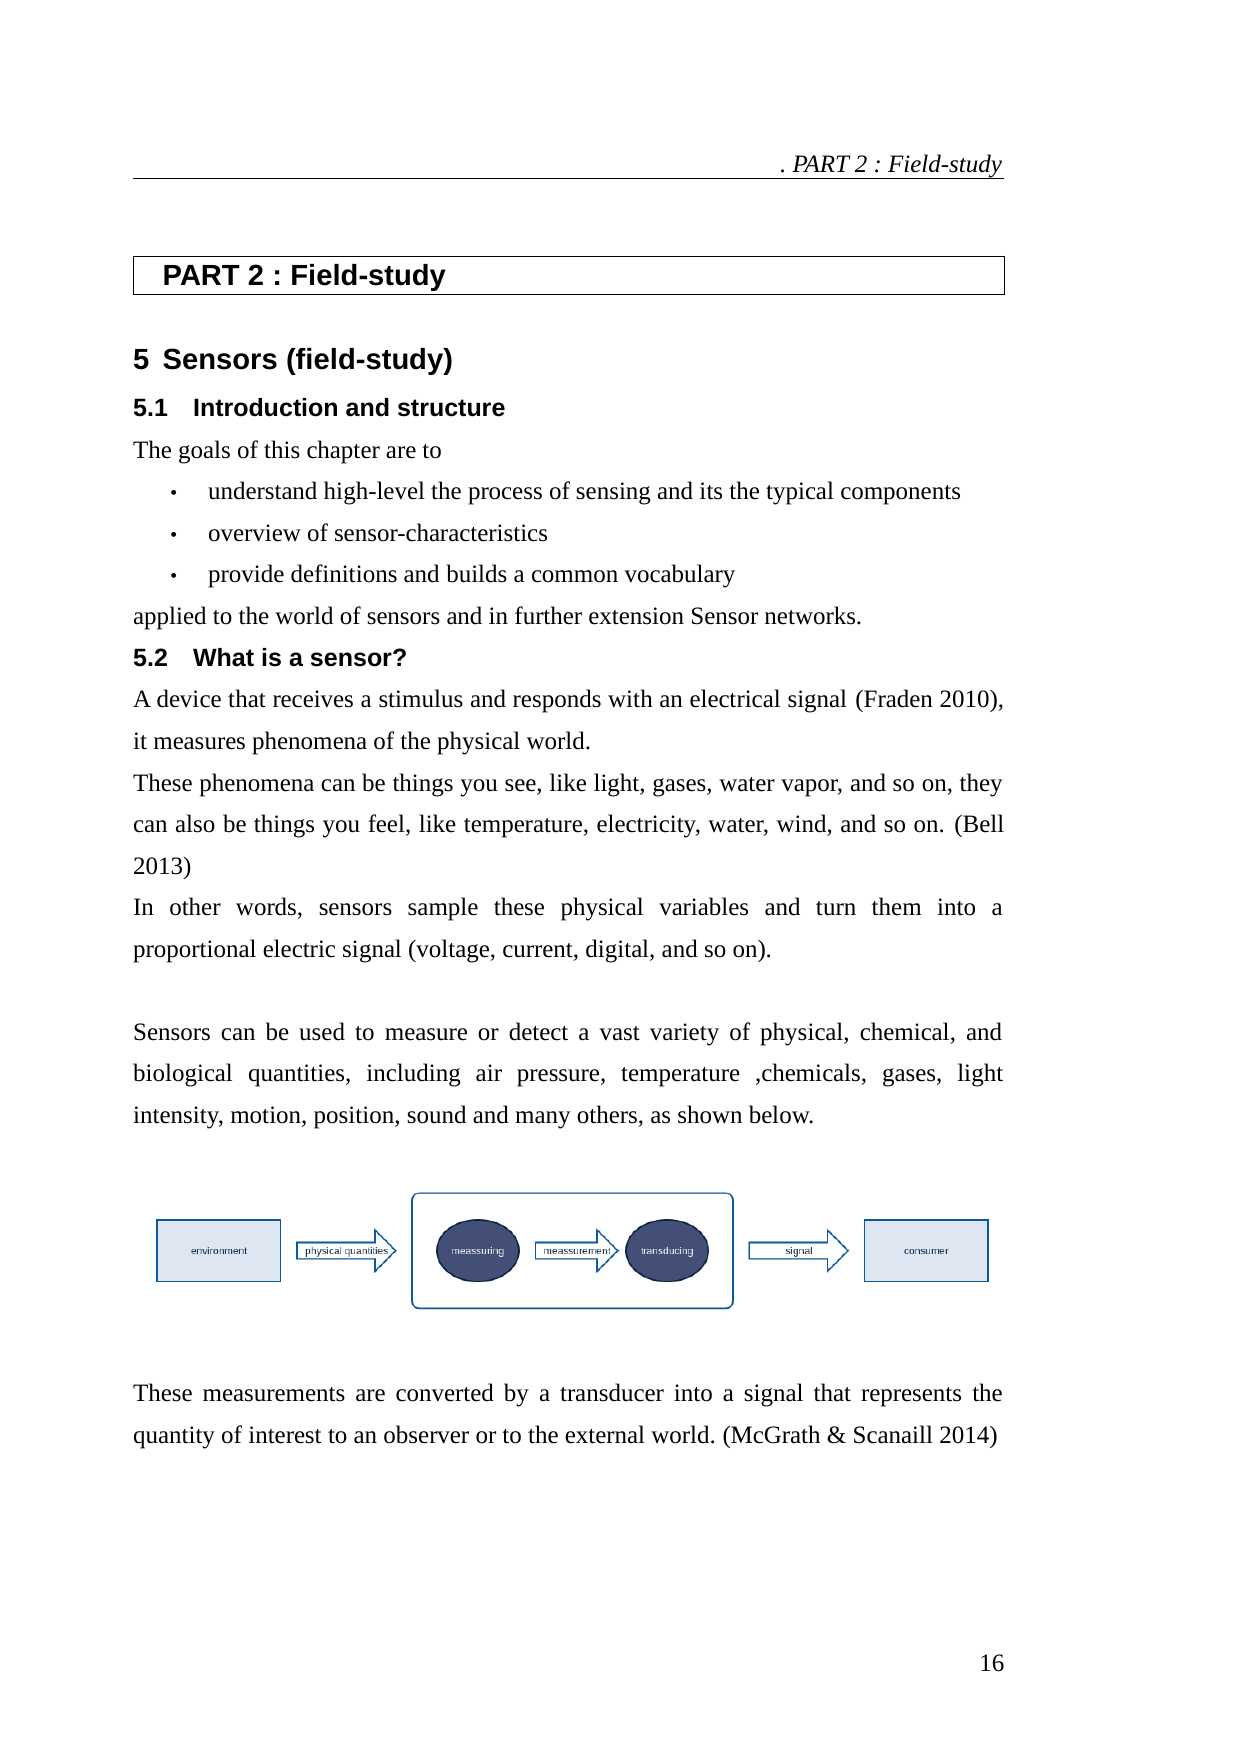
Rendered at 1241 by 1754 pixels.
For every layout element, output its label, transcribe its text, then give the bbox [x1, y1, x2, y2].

subtitle Sensors (field-study) [133, 343, 1004, 376]
text A device that receives a stimulus and responds with an electrical signal (Fraden 2010)⁠, it measures phenomena of the physical world. [133, 686, 1004, 755]
text The goals of this chapter are to [133, 436, 1004, 463]
text Sensors can be used to measure or detect a vast variety of physical, chemical, and biological quantities, including air pressure, temperature ,chemicals, gases, light intensity, motion, position, sound and many others, as shown below. [133, 976, 1004, 1129]
list overview of sensor-characteristics [170, 519, 1004, 547]
subtitle What is a sensor? [133, 644, 1004, 672]
subtitle Introduction and structure [133, 394, 1004, 422]
picture [132, 1170, 1004, 1324]
text applied to the world of sensors and in further extension Sensor networks. [133, 602, 1004, 630]
list understand high-level the process of sensing and its the typical components [170, 477, 1004, 505]
text These measurements are converted by a transducer into a signal that represents the quantity of interest to an observer or to the external world. (McGrath & Scanaill 2014)⁠ [133, 1379, 1004, 1449]
text In other words, sensors sample these physical variables and turn them into a proportional electric signal (voltage, current, digital, and so on). [133, 893, 1004, 963]
text These phenomena can be things you see, like light, gases, water vapor, and so on, they can also be things you feel, like temperature, electricity, water, wind, and so on. (Bell 2013)⁠ [133, 769, 1004, 879]
subtitle PART 2 : Field-study [134, 257, 1004, 294]
list provide definitions and builds a common vocabulary [170, 561, 1004, 588]
